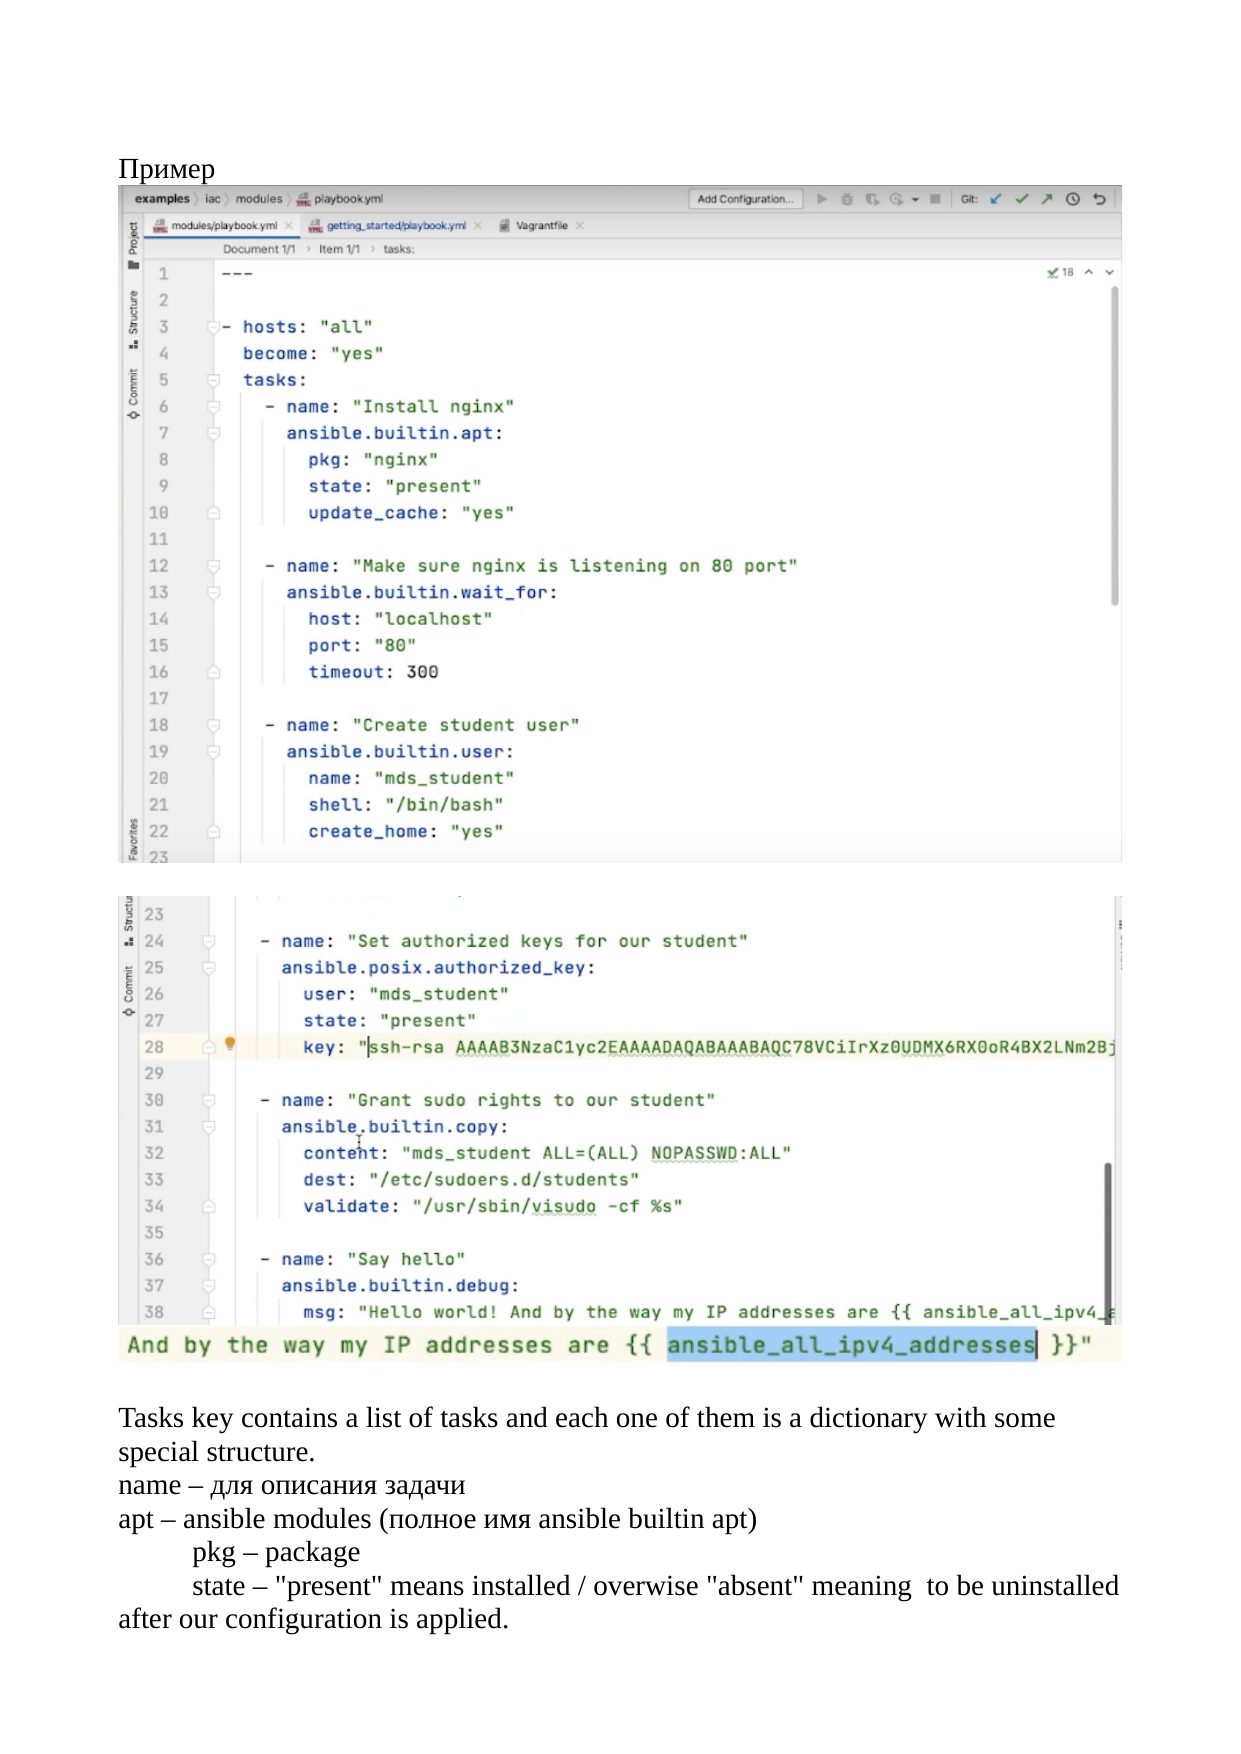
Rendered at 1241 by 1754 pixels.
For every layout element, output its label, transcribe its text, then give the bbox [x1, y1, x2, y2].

text name – для описания задачи [118, 1467, 1122, 1501]
picture [118, 896, 1123, 1367]
picture [118, 185, 1123, 863]
text apt – ansible modules (полное имя ansible builtin apt) [118, 1501, 1122, 1534]
text Tasks key contains a list of tasks and each one of them is a dictionary with some special structure. [118, 1400, 1122, 1467]
text state – "present" means installed / overwise "absent" meaning to be uninstalled after our configuration is applied. [118, 1568, 1122, 1635]
text Пример [118, 152, 1122, 185]
text pkg – package [118, 1534, 1122, 1568]
